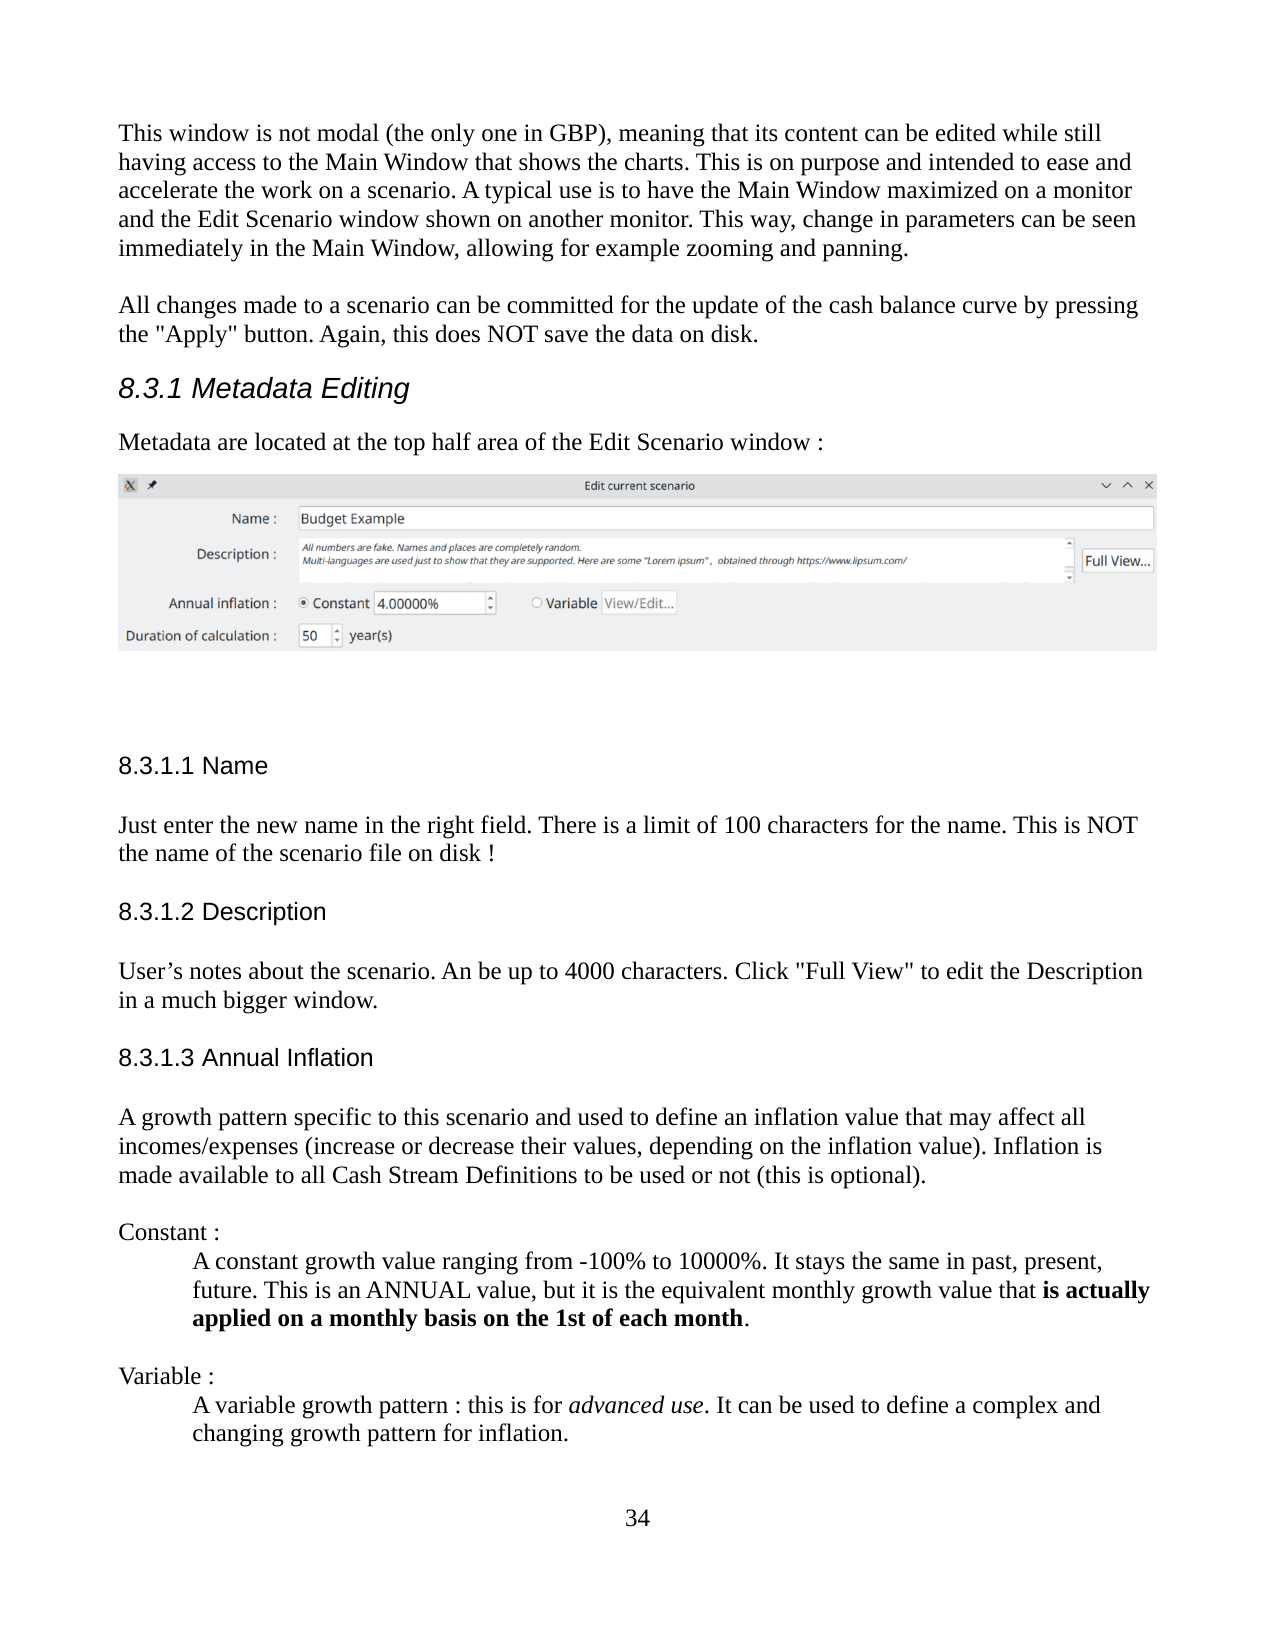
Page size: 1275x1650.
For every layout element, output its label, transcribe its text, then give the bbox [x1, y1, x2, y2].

text Constant : [118, 1217, 1157, 1246]
subtitle Metadata Editing [118, 371, 1157, 404]
text Variable : [118, 1361, 1157, 1390]
text A growth pattern specific to this scenario and used to define an inflation value that may affect all incomes/expenses (increase or decrease their values, depending on the inflation value). Inflation is made available to all Cash Stream Definitions to be used or not (this is optional). [118, 1102, 1157, 1188]
subtitle Name [118, 751, 1157, 780]
text All changes made to a scenario can be committed for the update of the cash balance curve by pressing the "Apply" button. Again, this does NOT save the data on disk. [118, 291, 1157, 348]
text A constant growth value ranging from -100% to 10000%. It stays the same in past, present, future. This is an ANNUAL value, but it is the equivalent monthly growth value that is actually applied on a monthly basis on the 1st of each month. [192, 1246, 1157, 1332]
text User’s notes about the scenario. An be up to 4000 characters. Click "Full View" to edit the Description in a much bigger window. [118, 956, 1157, 1013]
subtitle Annual Inflation [118, 1043, 1157, 1072]
picture [118, 474, 1157, 651]
text This window is not modal (the only one in GBP), meaning that its content can be edited while still having access to the Main Window that shows the charts. This is on purpose and intended to ease and accelerate the work on a scenario. A typical use is to have the Main Window maximized on a monitor and the Edit Scenario window shown on another monitor. This way, change in parameters can be seen immediately in the Main Window, allowing for example zooming and panning. [118, 118, 1157, 262]
subtitle Description [118, 897, 1157, 926]
text Just enter the new name in the right field. There is a limit of 100 characters for the name. This is NOT the name of the scenario file on disk ! [118, 810, 1157, 867]
text Metadata are located at the top half area of the Edit Scenario window : [118, 427, 1157, 455]
text A variable growth pattern : this is for advanced use. It can be used to define a complex and changing growth pattern for inflation. [192, 1390, 1157, 1447]
